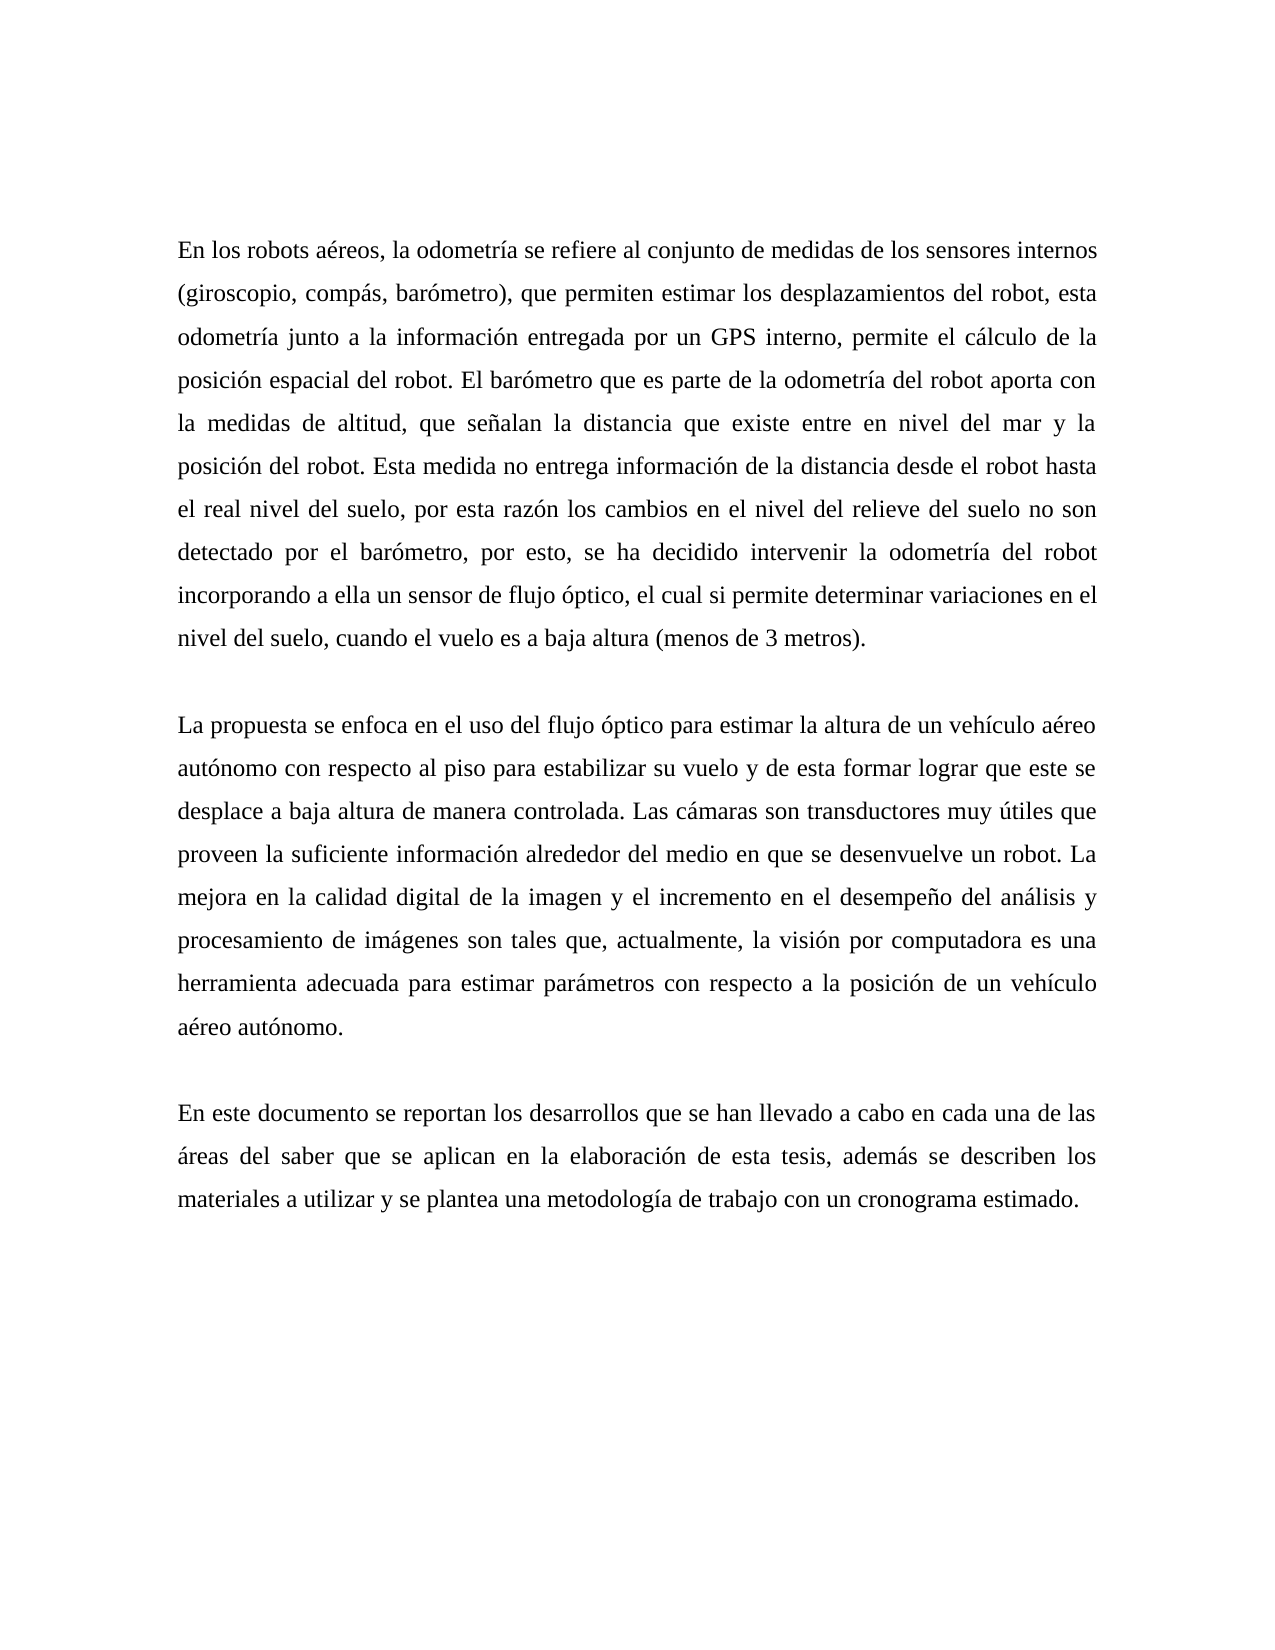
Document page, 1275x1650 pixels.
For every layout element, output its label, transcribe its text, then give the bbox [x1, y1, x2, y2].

text La propuesta se enfoca en el uso del flujo óptico para estimar la altura de un vehículo aéreo autónomo con respecto al piso para estabilizar su vuelo y de esta formar lograr que este se desplace a baja altura de manera controlada. Las cámaras son transductores muy útiles que proveen la suficiente información alrededor del medio en que se desenvuelve un robot. La mejora en la calidad digital de la imagen y el incremento en el desempeño del análisis y procesamiento de imágenes son tales que, actualmente, la visión por computadora es una herramienta adecuada para estimar parámetros con respecto a la posición de un vehículo aéreo autónomo. [177, 710, 1098, 1040]
text En los robots aéreos, la odometría se refiere al conjunto de medidas de los sensores internos (giroscopio, compás, barómetro), que permiten estimar los desplazamientos del robot, esta odometría junto a la información entregada por un GPS interno, permite el cálculo de la posición espacial del robot. El barómetro que es parte de la odometría del robot aporta con la medidas de altitud, que señalan la distancia que existe entre en nivel del mar y la posición del robot. Esta medida no entrega información de la distancia desde el robot hasta el real nivel del suelo, por esta razón los cambios en el nivel del relieve del suelo no son detectado por el barómetro, por esto, se ha decidido intervenir la odometría del robot incorporando a ella un sensor de flujo óptico, el cual si permite determinar variaciones en el nivel del suelo, cuando el vuelo es a baja altura (menos de 3 metros). [177, 235, 1098, 652]
text En este documento se reportan los desarrollos que se han llevado a cabo en cada una de las áreas del saber que se aplican en la elaboración de esta tesis, además se describen los materiales a utilizar y se plantea una metodología de trabajo con un cronograma estimado. [177, 1098, 1098, 1213]
